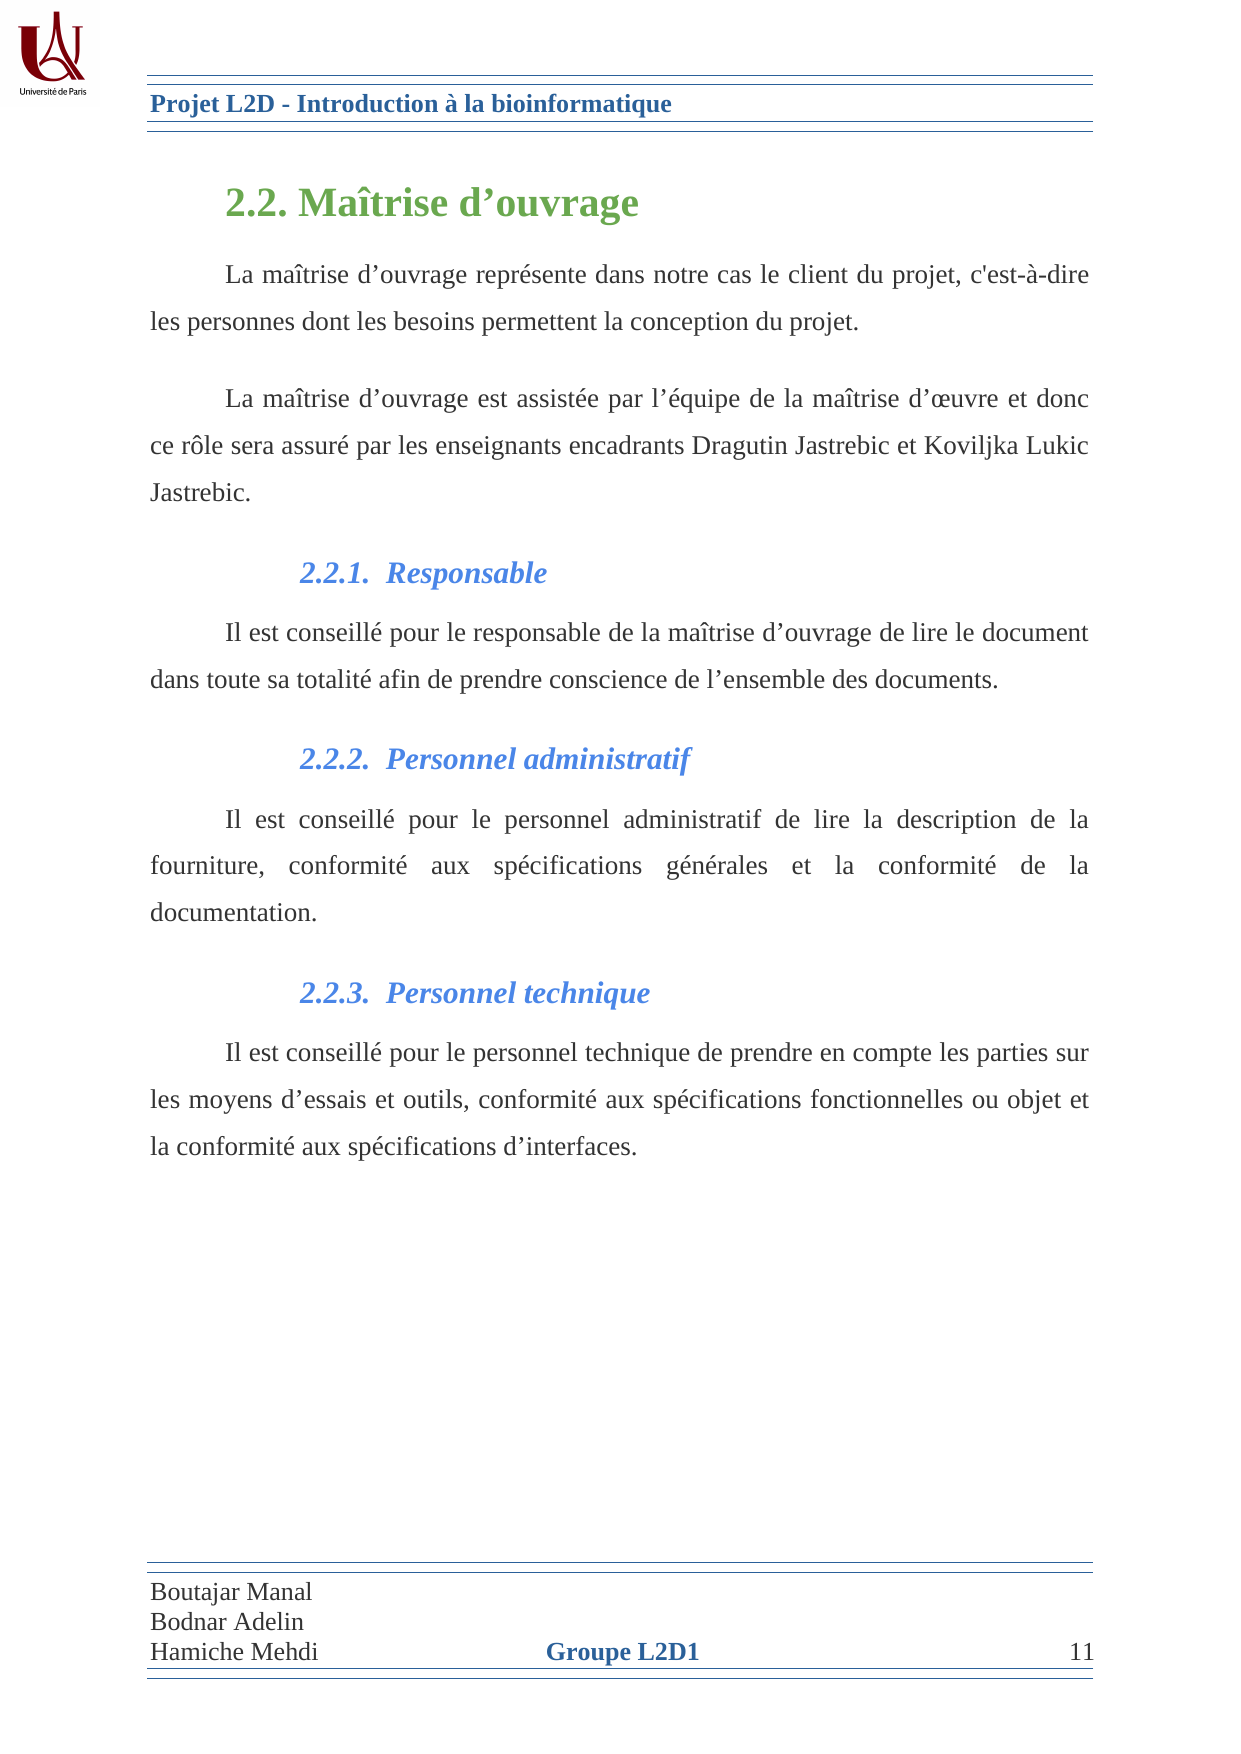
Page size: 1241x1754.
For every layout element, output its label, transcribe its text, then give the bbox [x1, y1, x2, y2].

text Il est conseillé pour le personnel technique de prendre en compte les parties sur les moyens d’essais et outils, conformité aux spécifications fonctionnelles ou objet et la conformité aux spécifications d’interfaces. [150, 1036, 1090, 1161]
text La maîtrise d’ouvrage représente dans notre cas le client du projet, c'est-à-dire les personnes dont les besoins permettent la conception du projet. [150, 258, 1090, 336]
text Il est conseillé pour le personnel administratif de lire la description de la fourniture, conformité aux spécifications générales et la conformité de la documentation. [150, 803, 1090, 927]
subtitle 2.2. Maîtrise d’ouvrage [150, 178, 1090, 226]
text Il est conseillé pour le responsable de la maîtrise d’ouvrage de lire le document dans toute sa totalité afin de prendre conscience de l’ensemble des documents. [150, 616, 1090, 694]
subtitle 2.2.1. Responsable [225, 554, 1090, 590]
text La maîtrise d’ouvrage est assistée par l’équipe de la maîtrise d’œuvre et donc ce rôle sera assuré par les enseignants encadrants Dragutin Jastrebic et Koviljka Lukic Jastrebic. [150, 383, 1090, 507]
picture [0, 0, 101, 107]
subtitle 2.2.2. Personnel administratif [225, 741, 1090, 777]
subtitle 2.2.3. Personnel technique [225, 974, 1090, 1010]
